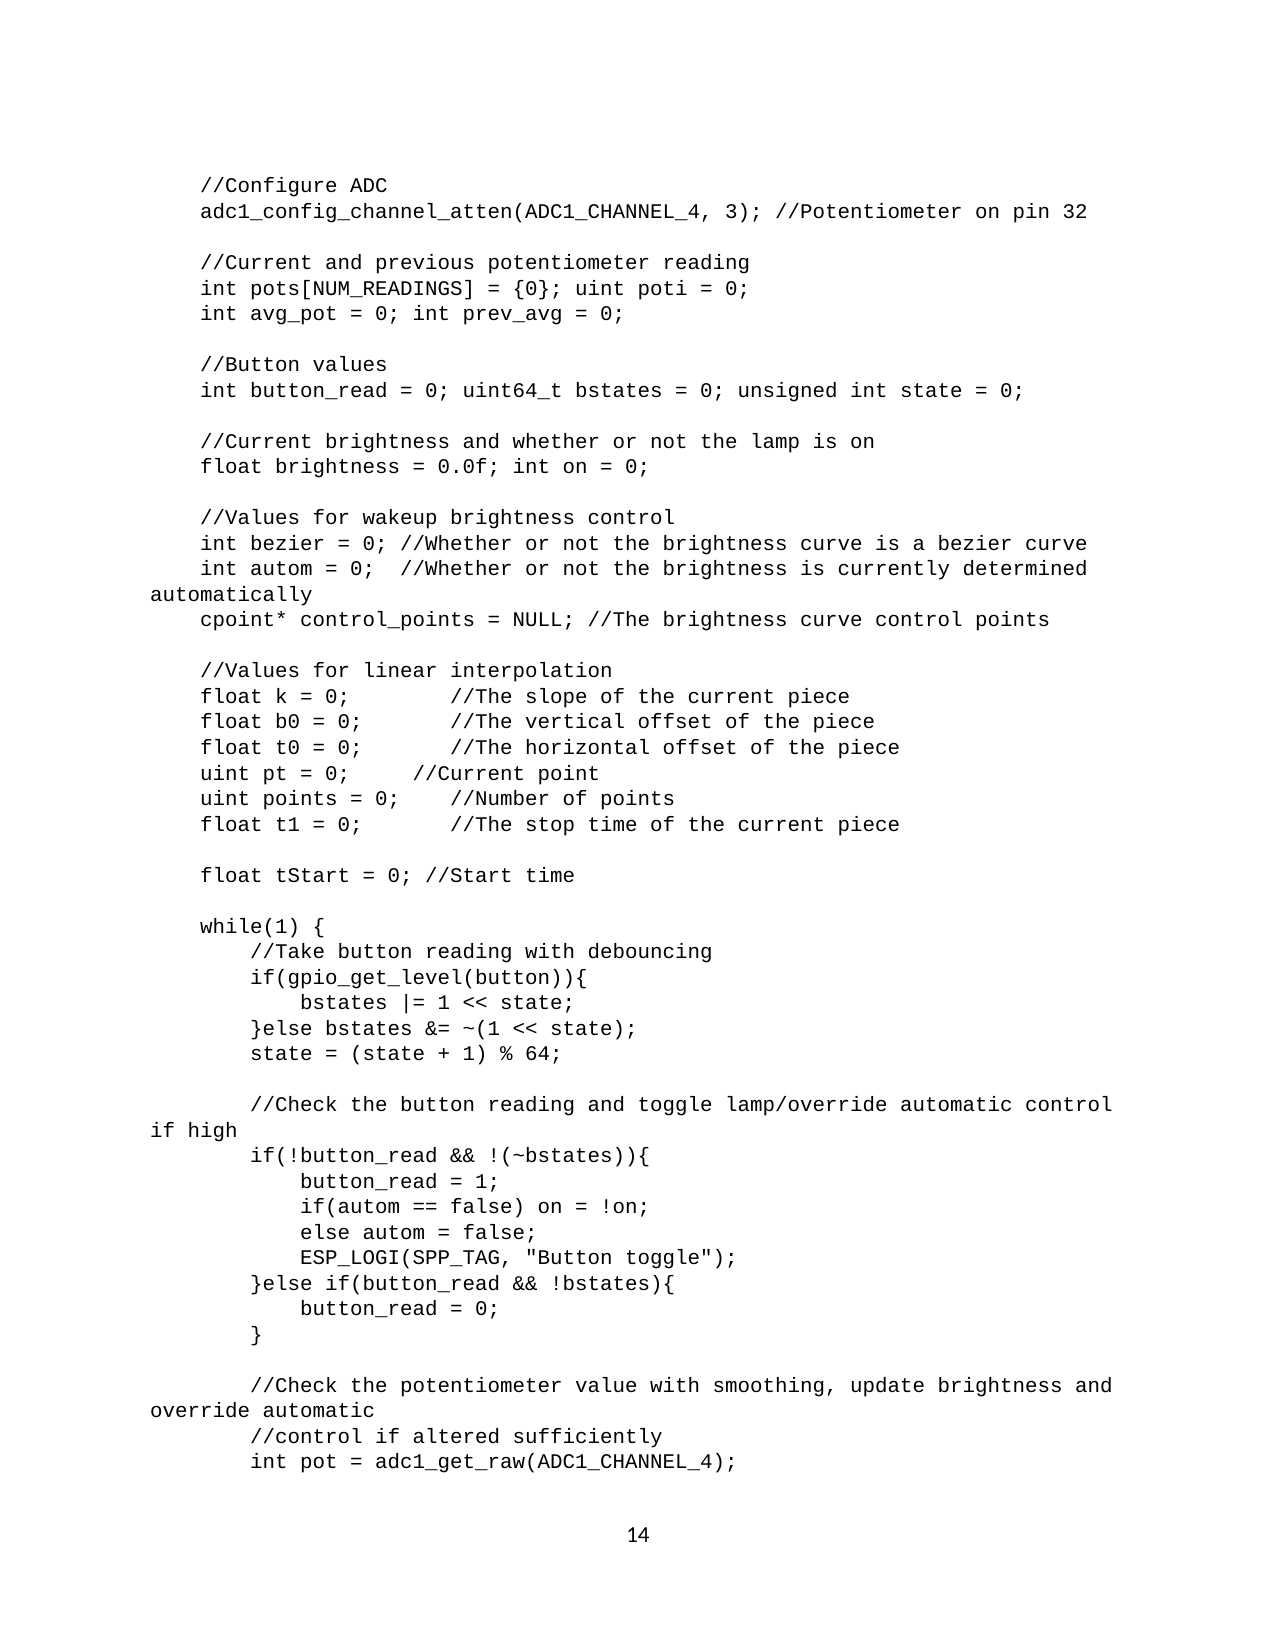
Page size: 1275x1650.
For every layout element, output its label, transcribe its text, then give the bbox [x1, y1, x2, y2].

text int button_read = 0; uint64_t bstates = 0; unsigned int state = 0; [150, 380, 1125, 403]
text float t1 = 0; //The stop time of the current piece [150, 813, 1125, 837]
text int bezier = 0; //Whether or not the brightness curve is a bezier curve [150, 533, 1125, 556]
text if(autom == false) on = !on; [150, 1196, 1125, 1220]
text //Check the button reading and toggle lamp/override automatic control if high [150, 1094, 1125, 1143]
text adc1_config_channel_atten(ADC1_CHANNEL_4, 3); //Potentiometer on pin 32 [150, 201, 1125, 225]
text float k = 0; //The slope of the current piece [150, 686, 1125, 709]
text float b0 = 0; //The vertical offset of the piece [150, 711, 1125, 735]
text if(gpio_get_level(button)){ [150, 967, 1125, 990]
text button_read = 1; [150, 1171, 1125, 1194]
text else autom = false; [150, 1222, 1125, 1246]
text if(!button_read && !(~bstates)){ [150, 1145, 1125, 1169]
text //Current brightness and whether or not the lamp is on [150, 431, 1125, 454]
text float tStart = 0; //Start time [150, 864, 1125, 888]
text bstates |= 1 << state; [150, 992, 1125, 1016]
text //Configure ADC [150, 176, 1125, 199]
text //Values for wakeup brightness control [150, 507, 1125, 531]
text uint points = 0; //Number of points [150, 788, 1125, 812]
text int avg_pot = 0; int prev_avg = 0; [150, 303, 1125, 327]
text int autom = 0; //Whether or not the brightness is currently determined automatically [150, 558, 1125, 607]
text }else bstates &= ~(1 << state); [150, 1018, 1125, 1041]
text int pot = adc1_get_raw(ADC1_CHANNEL_4); [150, 1452, 1125, 1475]
text ESP_LOGI(SPP_TAG, "Button toggle"); [150, 1247, 1125, 1271]
text //Current and previous potentiometer reading [150, 252, 1125, 276]
text float t0 = 0; //The horizontal offset of the piece [150, 737, 1125, 761]
text cpoint* control_points = NULL; //The brightness curve control points [150, 609, 1125, 633]
text float brightness = 0.0f; int on = 0; [150, 456, 1125, 480]
text }else if(button_read && !bstates){ [150, 1273, 1125, 1297]
text //control if altered sufficiently [150, 1426, 1125, 1450]
text while(1) { [150, 916, 1125, 939]
text uint pt = 0; //Current point [150, 762, 1125, 786]
text int pots[NUM_READINGS] = {0}; uint poti = 0; [150, 278, 1125, 301]
text state = (state + 1) % 64; [150, 1043, 1125, 1067]
text //Check the potentiometer value with smoothing, update brightness and override automatic [150, 1375, 1125, 1424]
text //Values for linear interpolation [150, 660, 1125, 684]
text button_read = 0; [150, 1298, 1125, 1322]
text } [150, 1324, 1125, 1348]
text //Take button reading with debouncing [150, 941, 1125, 965]
text //Button values [150, 354, 1125, 378]
